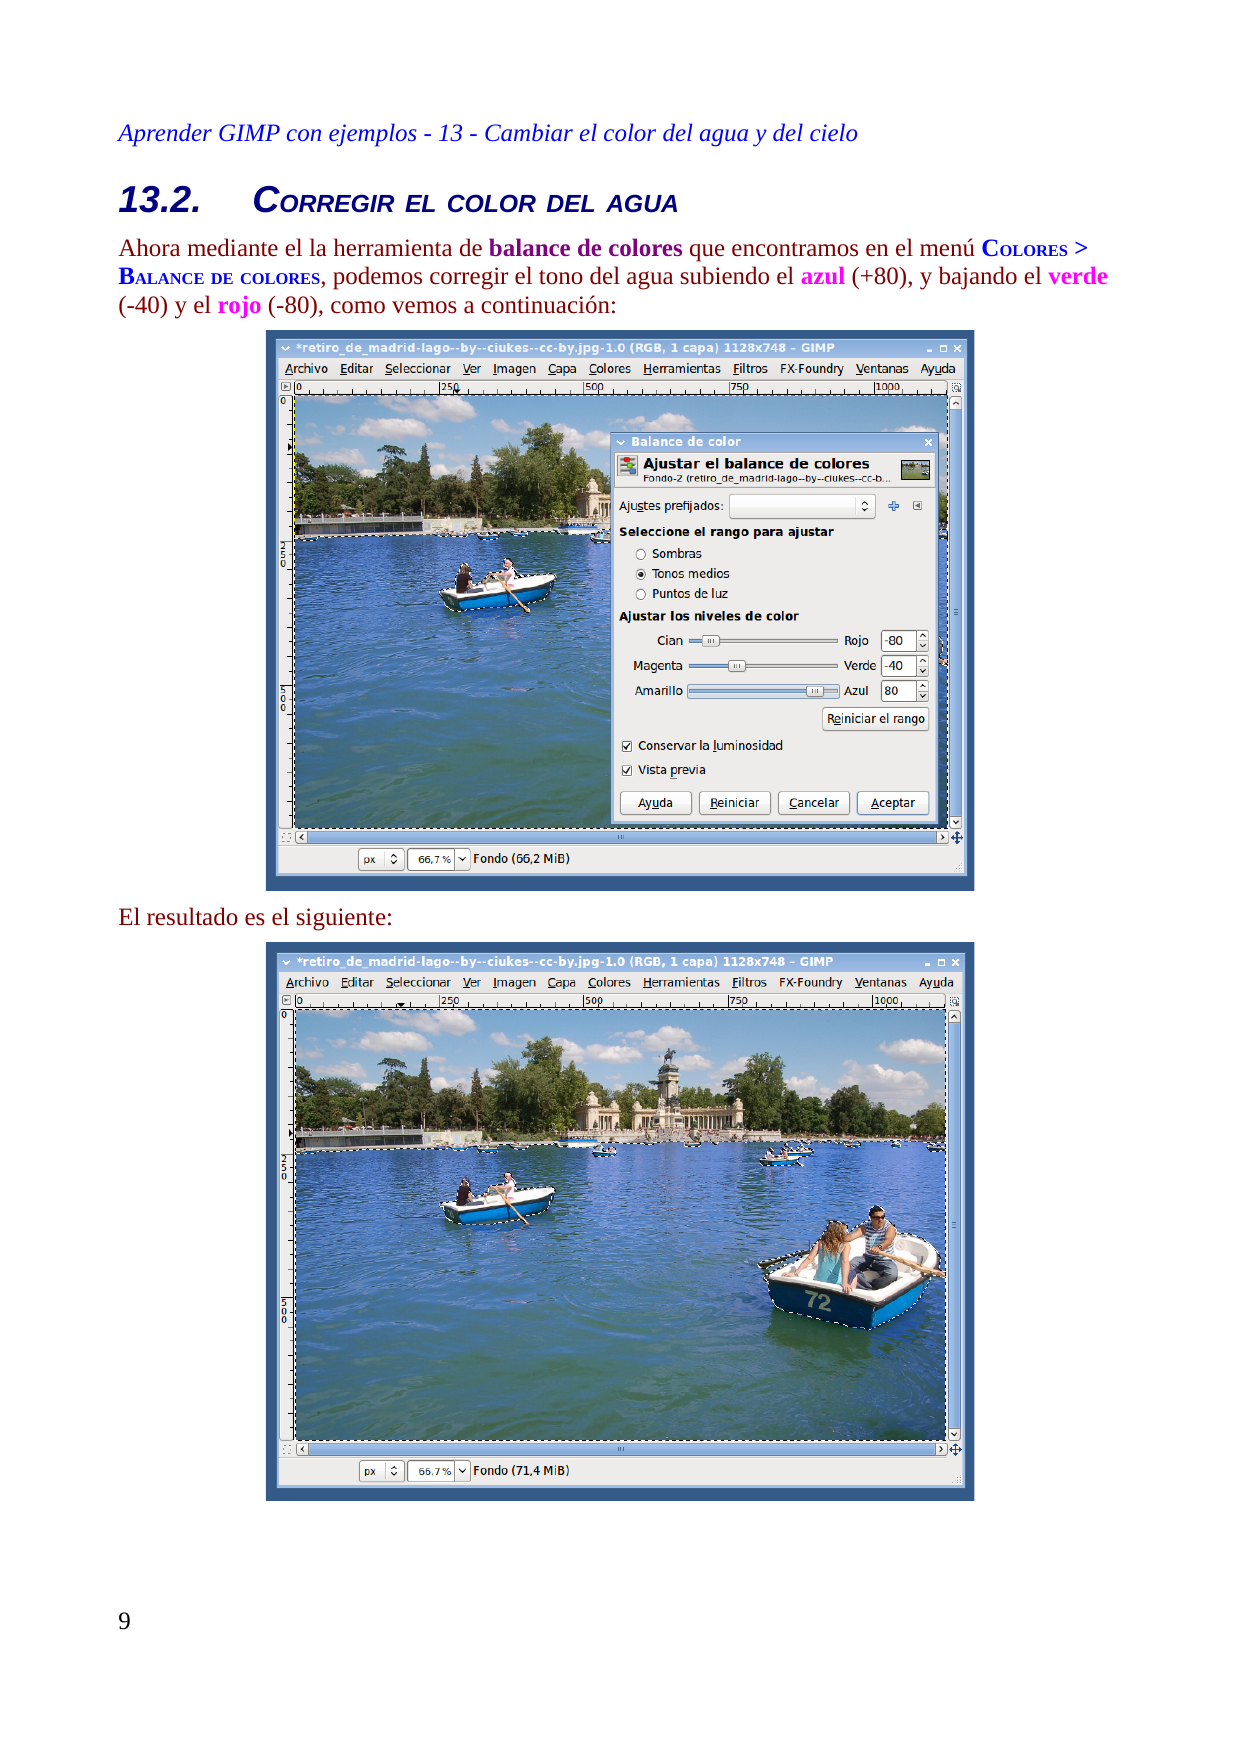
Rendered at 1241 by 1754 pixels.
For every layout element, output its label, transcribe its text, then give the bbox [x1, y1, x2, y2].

text Ahora mediante el la herramienta de balance de colores que encontramos en el menú Colores > Balance de colores, podemos corregir el tono del agua subiendo el azul (+80), y bajando el verde (-40) y el rojo (-80), como vemos a continuación: [118, 233, 1122, 319]
subtitle Corregir el color del agua [118, 177, 1122, 220]
text El resultado es el siguiente: [118, 902, 1122, 931]
picture [265, 942, 975, 1501]
picture [265, 330, 975, 891]
